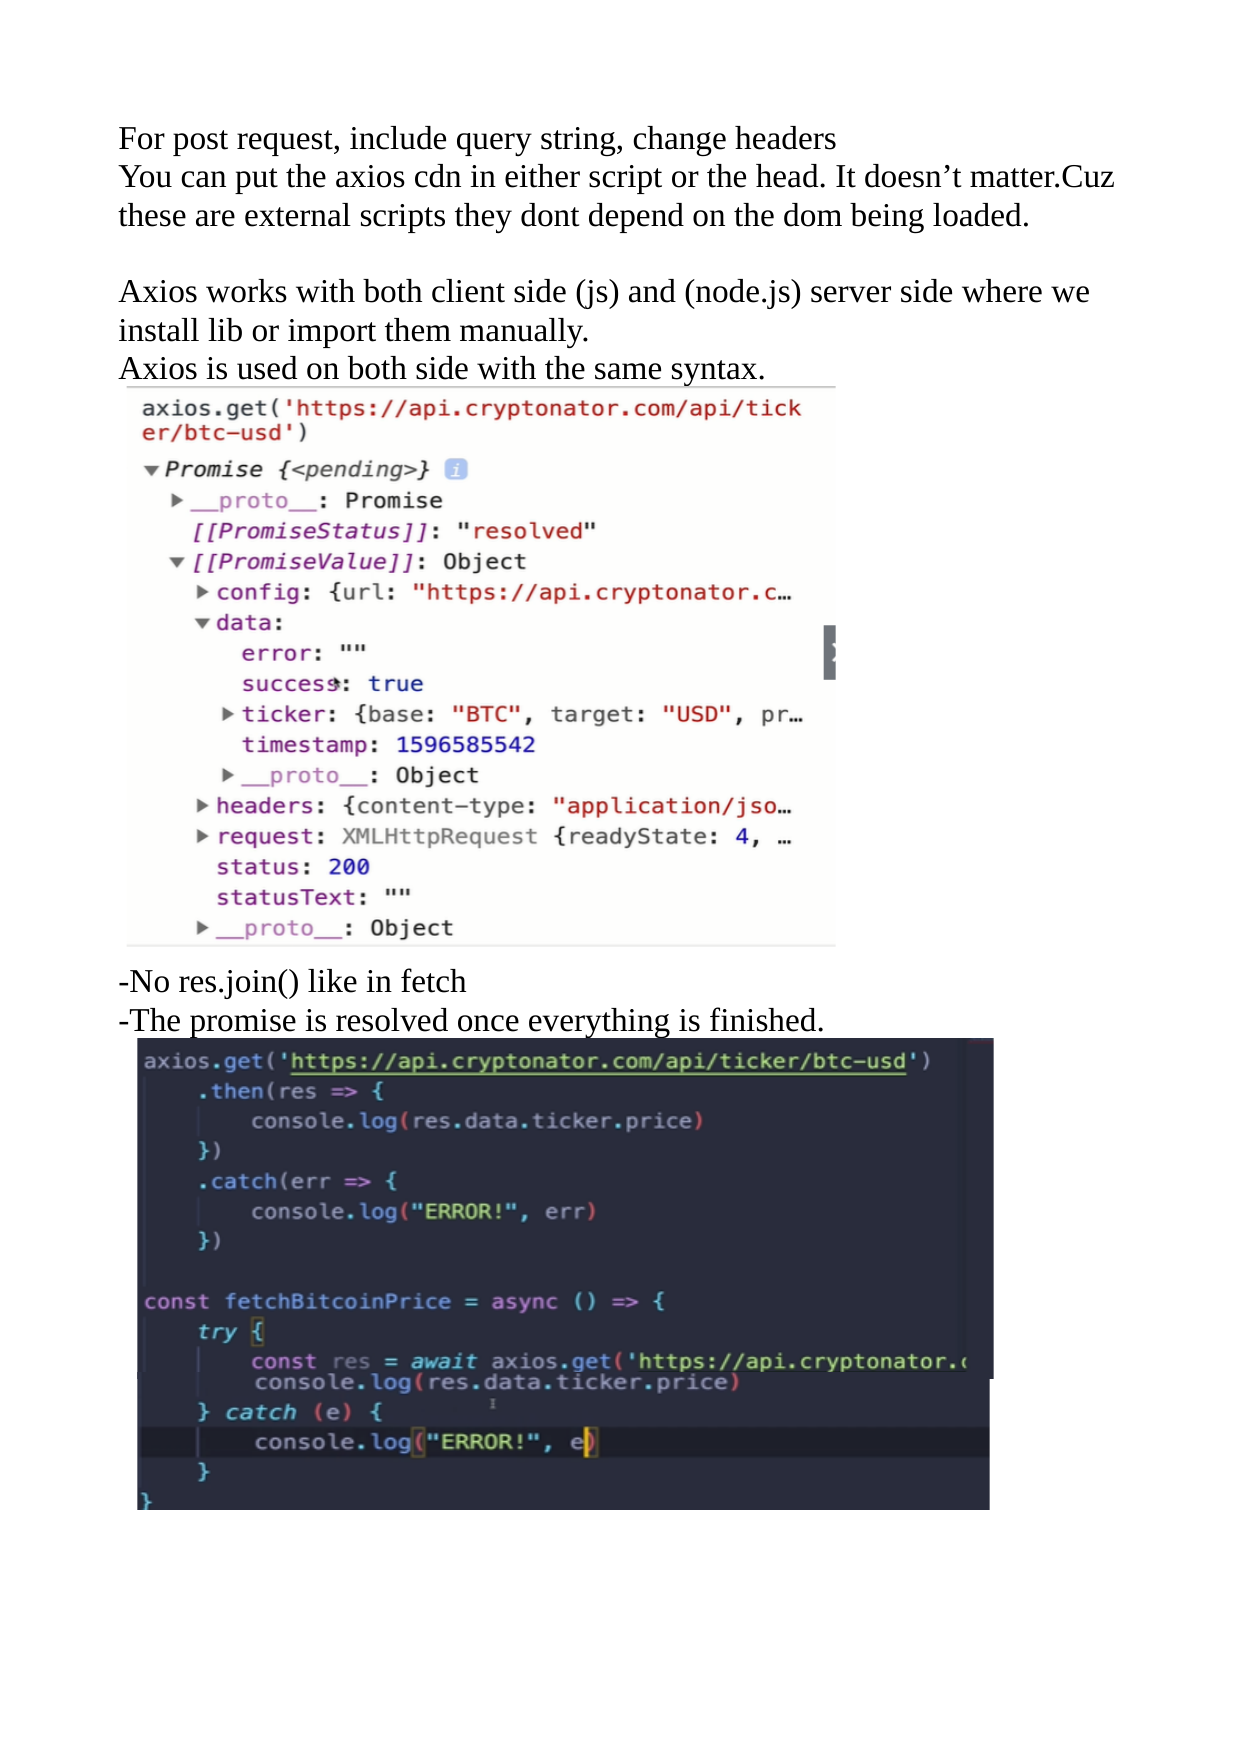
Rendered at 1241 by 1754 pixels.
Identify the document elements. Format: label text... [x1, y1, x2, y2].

text -No res.join() like in fetch [118, 961, 1122, 1000]
picture [137, 1038, 994, 1510]
text -The promise is resolved once everything is finished. [118, 1000, 1122, 1038]
text For post request, include query string, change headers [118, 118, 1122, 156]
text Axios is used on both side with the same syntax. [118, 348, 1122, 386]
text You can put the axios cdn in either script or the head. It doesn’t matter.Cuz these are external scripts they dont depend on the dom being loaded. [118, 156, 1122, 233]
picture [126, 386, 836, 947]
text Axios works with both client side (js) and (node.js) server side where we install lib or import them manually. [118, 271, 1122, 348]
